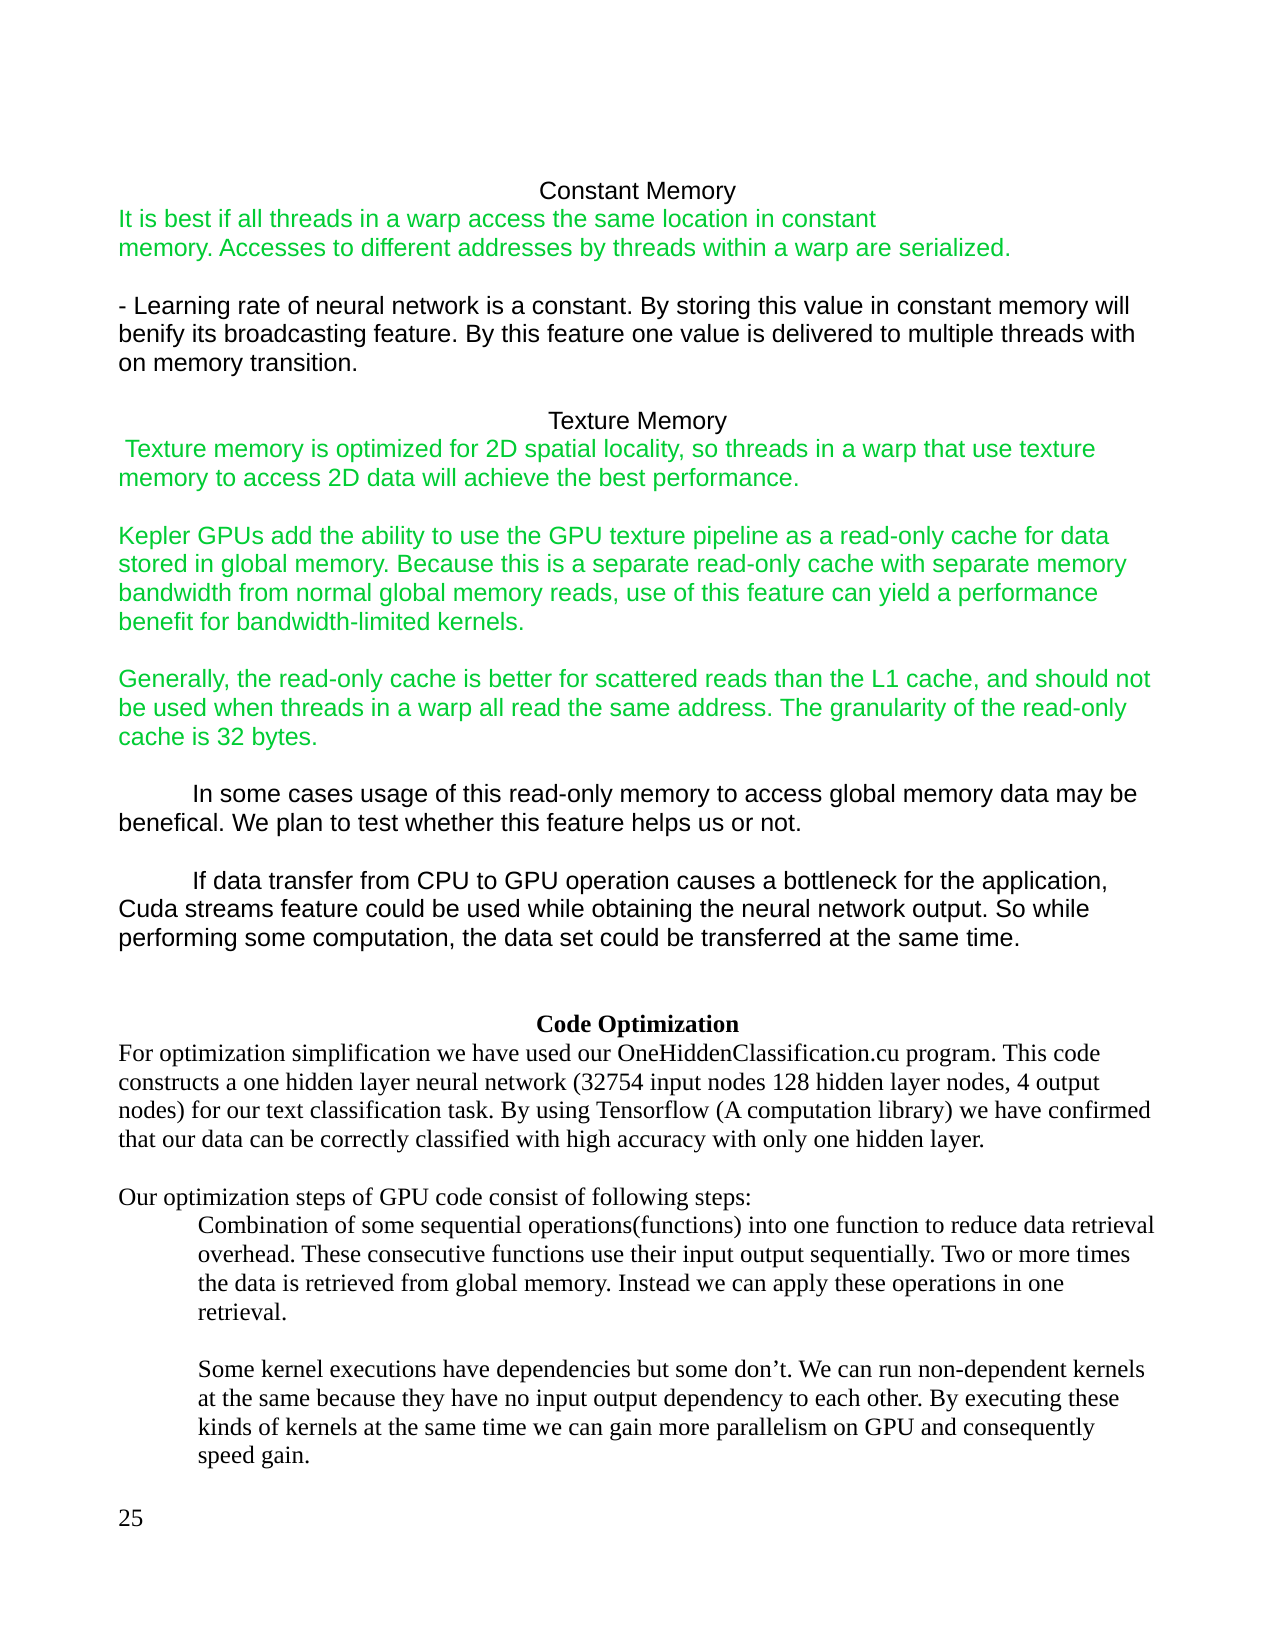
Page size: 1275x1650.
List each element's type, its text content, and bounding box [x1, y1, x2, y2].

text Some kernel executions have dependencies but some don’t. We can run non-dependent kernels at the same because they have no input output dependency to each other. By executing these kinds of kernels at the same time we can gain more parallelism on GPU and consequently speed gain. [118, 1354, 1157, 1469]
text Generally, the read-only cache is better for scattered reads than the L1 cache, and should not be used when threads in a warp all read the same address. The granularity of the read-only cache is 32 bytes. [118, 664, 1157, 751]
text Code Optimization [118, 1009, 1157, 1038]
text If data transfer from CPU to GPU operation causes a bottleneck for the application, Cuda streams feature could be used while obtaining the neural network output. So while performing some computation, the data set could be transferred at the same time. [118, 866, 1157, 952]
text In some cases usage of this read-only memory to access global memory data may be benefical. We plan to test whether this feature helps us or not. [118, 779, 1157, 837]
text Kepler GPUs add the ability to use the GPU texture pipeline as a read-only cache for data stored in global memory. Because this is a separate read-only cache with separate memory bandwidth from normal global memory reads, use of this feature can yield a performance benefit for bandwidth-limited kernels. [118, 521, 1157, 636]
text memory. Accesses to different addresses by threads within a warp are serialized. [118, 233, 1157, 262]
text For optimization simplification we have used our OneHiddenClassification.cu program. This code constructs a one hidden layer neural network (32754 input nodes 128 hidden layer nodes, 4 output nodes) for our text classification task. By using Tensorflow (A computation library) we have confirmed that our data can be correctly classified with high accuracy with only one hidden layer. [118, 1038, 1157, 1153]
text Texture Memory [118, 406, 1157, 434]
text - Learning rate of neural network is a constant. By storing this value in constant memory will benify its broadcasting feature. By this feature one value is delivered to multiple threads with on memory transition. [118, 291, 1157, 377]
text Texture memory is optimized for 2D spatial locality, so threads in a warp that use texture memory to access 2D data will achieve the best performance. [118, 434, 1157, 492]
text It is best if all threads in a warp access the same location in constant [118, 204, 1157, 233]
text Constant Memory [118, 176, 1157, 204]
text Our optimization steps of GPU code consist of following steps: [118, 1182, 1157, 1211]
text Combination of some sequential operations(functions) into one function to reduce data retrieval overhead. These consecutive functions use their input output sequentially. Two or more times the data is retrieved from global memory. Instead we can apply these operations in one retrieval. [118, 1211, 1157, 1326]
